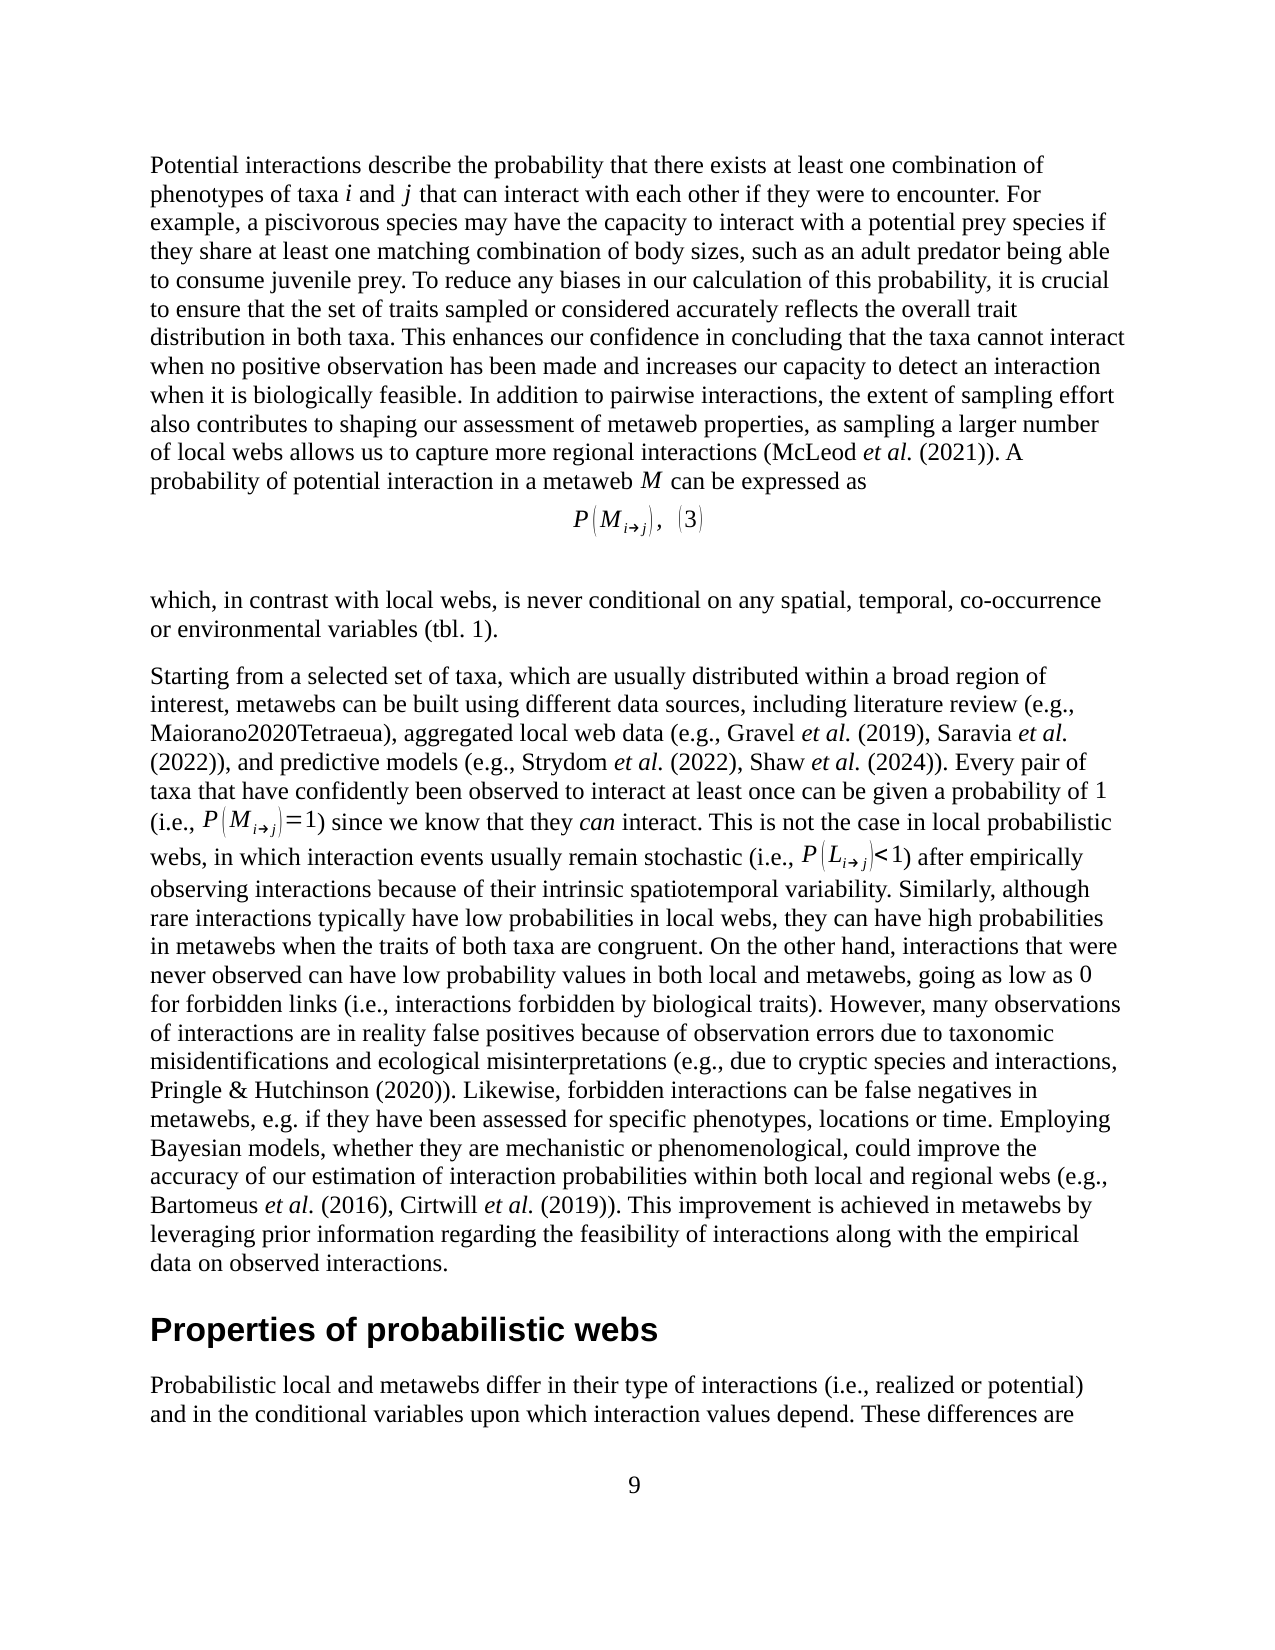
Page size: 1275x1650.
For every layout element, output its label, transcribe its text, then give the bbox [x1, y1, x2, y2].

text Probabilistic local and metawebs differ in their type of interactions (i.e., realized or potential) and in the conditional variables upon which interaction values depend. These differences are [150, 1370, 1125, 1428]
text which, in contrast with local webs, is never conditional on any spatial, temporal, co-occurrence or environmental variables (tbl. 1). [150, 585, 1125, 643]
text Potential interactions describe the probability that there exists at least one combination of phenotypes of taxa and that can interact with each other if they were to encounter. For example, a piscivorous species may have the capacity to interact with a potential prey species if they share at least one matching combination of body sizes, such as an adult predator being able to consume juvenile prey. To reduce any biases in our calculation of this probability, it is crucial to ensure that the set of traits sampled or considered accurately reflects the overall trait distribution in both taxa. This enhances our confidence in concluding that the taxa cannot interact when no positive observation has been made and increases our capacity to detect an interaction when it is biologically feasible. In addition to pairwise interactions, the extent of sampling effort also contributes to shaping our assessment of metaweb properties, as sampling a larger number of local webs allows us to capture more regional interactions (McLeod et al. (2021)). A probability of potential interaction in a metaweb can be expressed as [150, 150, 1125, 495]
subtitle Properties of probabilistic webs [150, 1310, 1125, 1349]
text Starting from a selected set of taxa, which are usually distributed within a broad region of interest, metawebs can be built using different data sources, including literature review (e.g., Maiorano2020Tetraeua), aggregated local web data (e.g., Gravel et al. (2019), Saravia et al. (2022)), and predictive models (e.g., Strydom et al. (2022), Shaw et al. (2024)). Every pair of taxa that have confidently been observed to interact at least once can be given a probability of (i.e., ) since we know that they can interact. This is not the case in local probabilistic webs, in which interaction events usually remain stochastic (i.e., ) after empirically observing interactions because of their intrinsic spatiotemporal variability. Similarly, although rare interactions typically have low probabilities in local webs, they can have high probabilities in metawebs when the traits of both taxa are congruent. On the other hand, interactions that were never observed can have low probability values in both local and metawebs, going as low as for forbidden links (i.e., interactions forbidden by biological traits). However, many observations of interactions are in reality false positives because of observation errors due to taxonomic misidentifications and ecological misinterpretations (e.g., due to cryptic species and interactions, Pringle & Hutchinson (2020)). Likewise, forbidden interactions can be false negatives in metawebs, e.g. if they have been assessed for specific phenotypes, locations or time. Employing Bayesian models, whether they are mechanistic or phenomenological, could improve the accuracy of our estimation of interaction probabilities within both local and regional webs (e.g., Bartomeus et al. (2016), Cirtwill et al. (2019)). This improvement is achieved in metawebs by leveraging prior information regarding the feasibility of interactions along with the empirical data on observed interactions. [150, 661, 1125, 1276]
